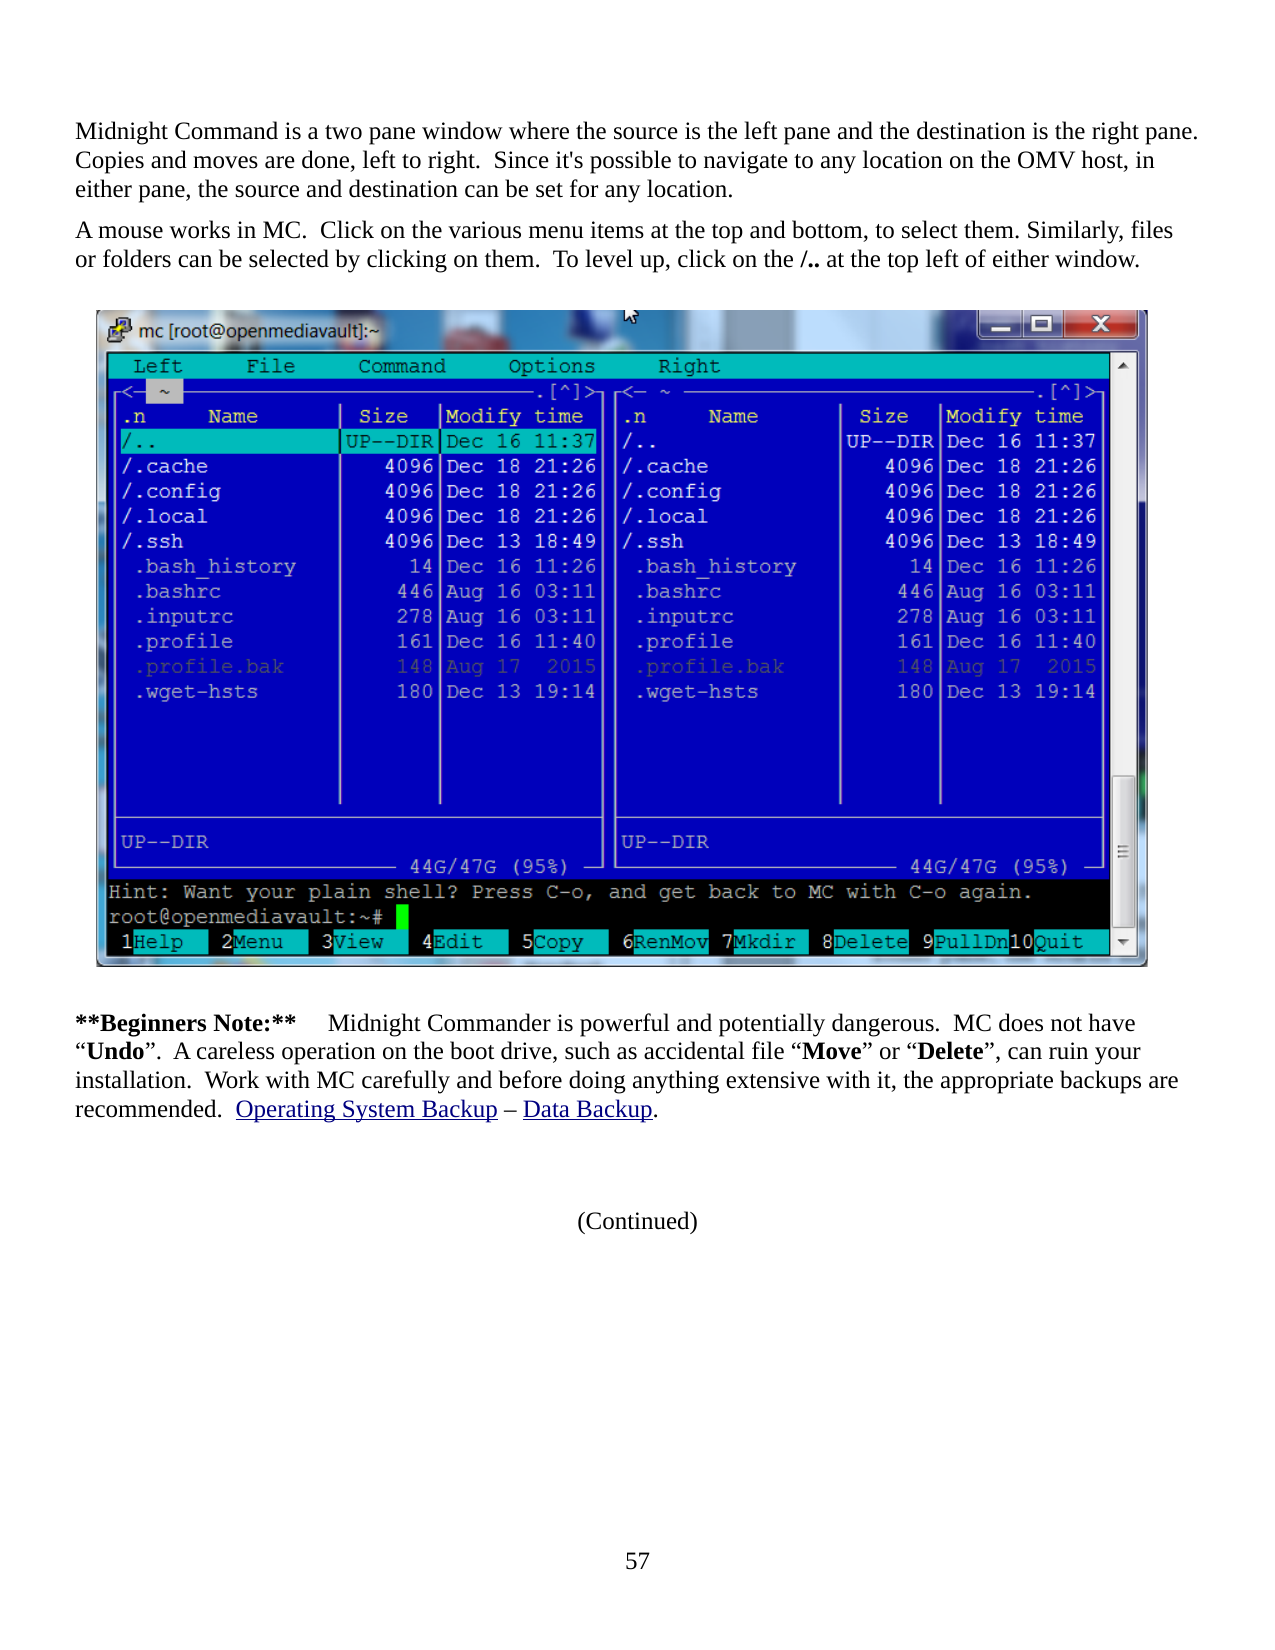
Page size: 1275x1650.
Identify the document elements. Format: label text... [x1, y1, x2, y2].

picture [96, 310, 1148, 967]
text **Beginners Note:** Midnight Commander is powerful and potentially dangerous. MC does not have “Undo”. A careless operation on the boot drive, such as accidental file “Move” or “Delete”, can ruin your installation. Work with MC carefully and before doing anything extensive with it, the appropriate backups are recommended. Operating System Backup – Data Backup. [75, 1008, 1200, 1123]
text Midnight Command is a two pane window where the source is the left pane and the destination is the right pane. Copies and moves are done, left to right. Since it's possible to navigate to any location on the OMV host, in either pane, the source and destination can be set for any location. [75, 116, 1200, 202]
text (Continued) [75, 1206, 1200, 1235]
text A mouse works in MC. Click on the various menu items at the top and bottom, to select them. Similarly, files or folders can be selected by clicking on them. To level up, click on the /.. at the top left of either window. [75, 215, 1200, 272]
